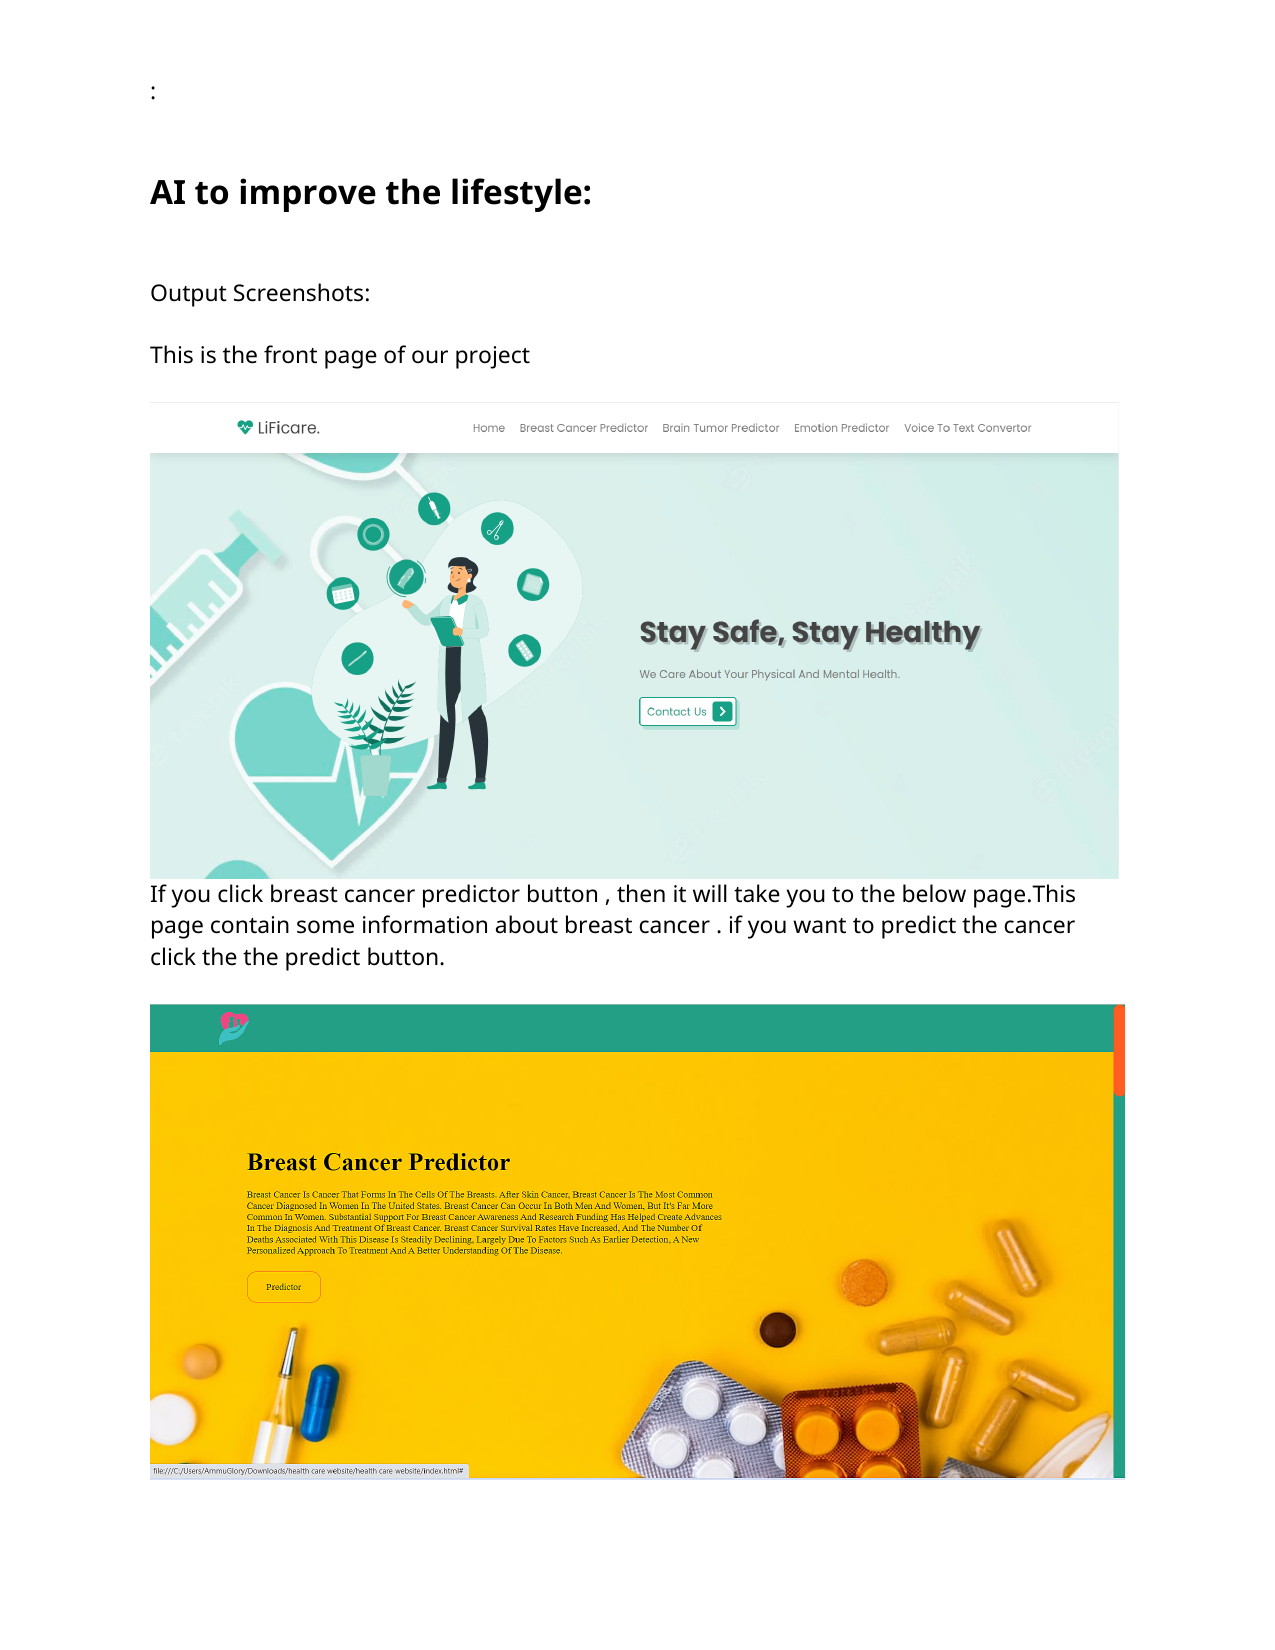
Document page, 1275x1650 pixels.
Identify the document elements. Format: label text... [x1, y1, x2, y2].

text If you click breast cancer predictor button , then it will take you to the below page.This page contain some information about breast cancer . if you want to predict the cancer click the the predict button. [150, 878, 1125, 972]
picture [150, 401, 1119, 879]
text This is the front page of our project [150, 339, 1125, 370]
text AI to improve the lifestyle: [150, 169, 1125, 214]
text Output Screenshots: [150, 277, 1125, 308]
picture [150, 1003, 1125, 1480]
